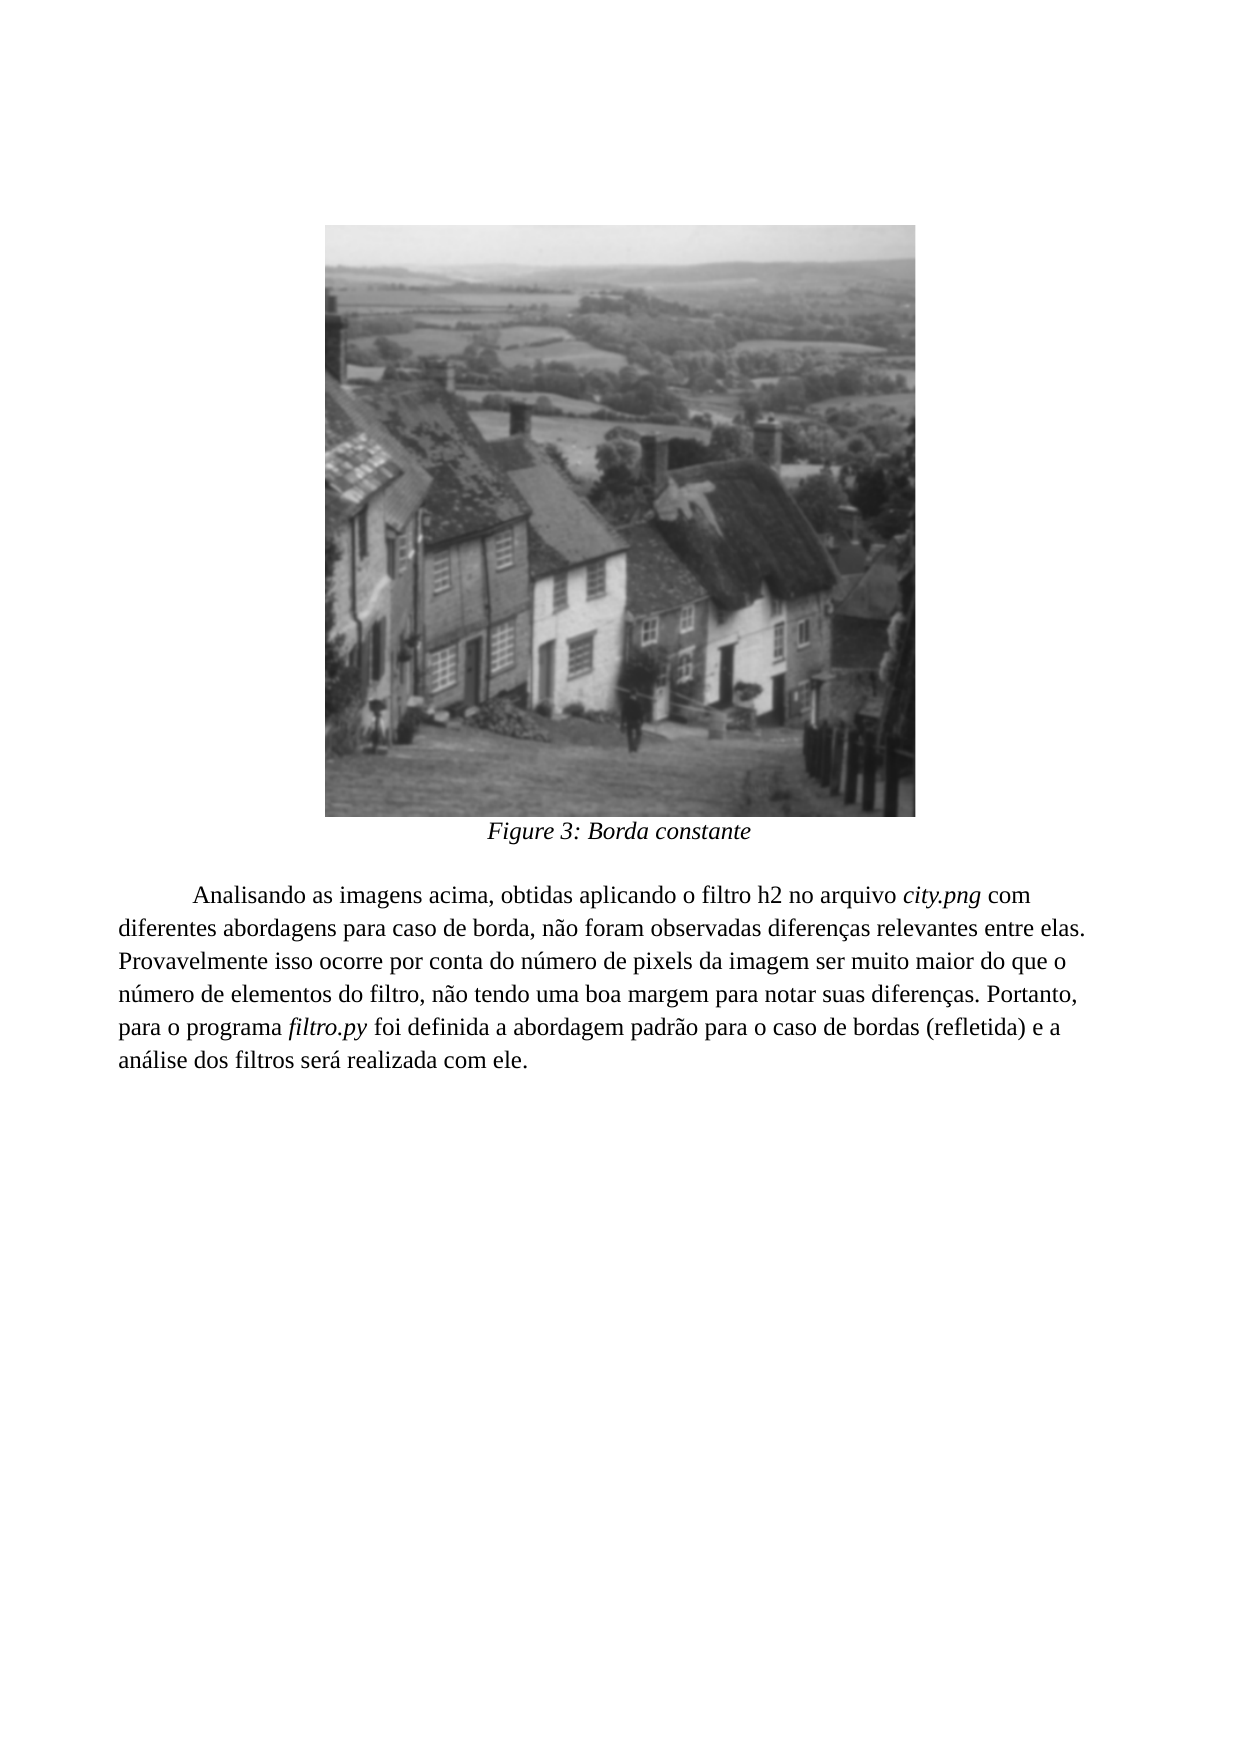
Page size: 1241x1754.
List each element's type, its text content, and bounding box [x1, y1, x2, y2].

picture [325, 225, 916, 817]
text Analisando as imagens acima, obtidas aplicando o filtro h2 no arquivo city.png com diferentes abordagens para caso de borda, não foram observadas diferenças relevantes entre elas. Provavelmente isso ocorre por conta do número de pixels da imagem ser muito maior do que o número de elementos do filtro, não tendo uma boa margem para notar suas diferenças. Portanto, para o programa filtro.py foi definida a abordagem padrão para o caso de bordas (refletida) e a análise dos filtros será realizada com ele. [118, 880, 1122, 1074]
text Figure 3: Borda constante [325, 817, 915, 845]
